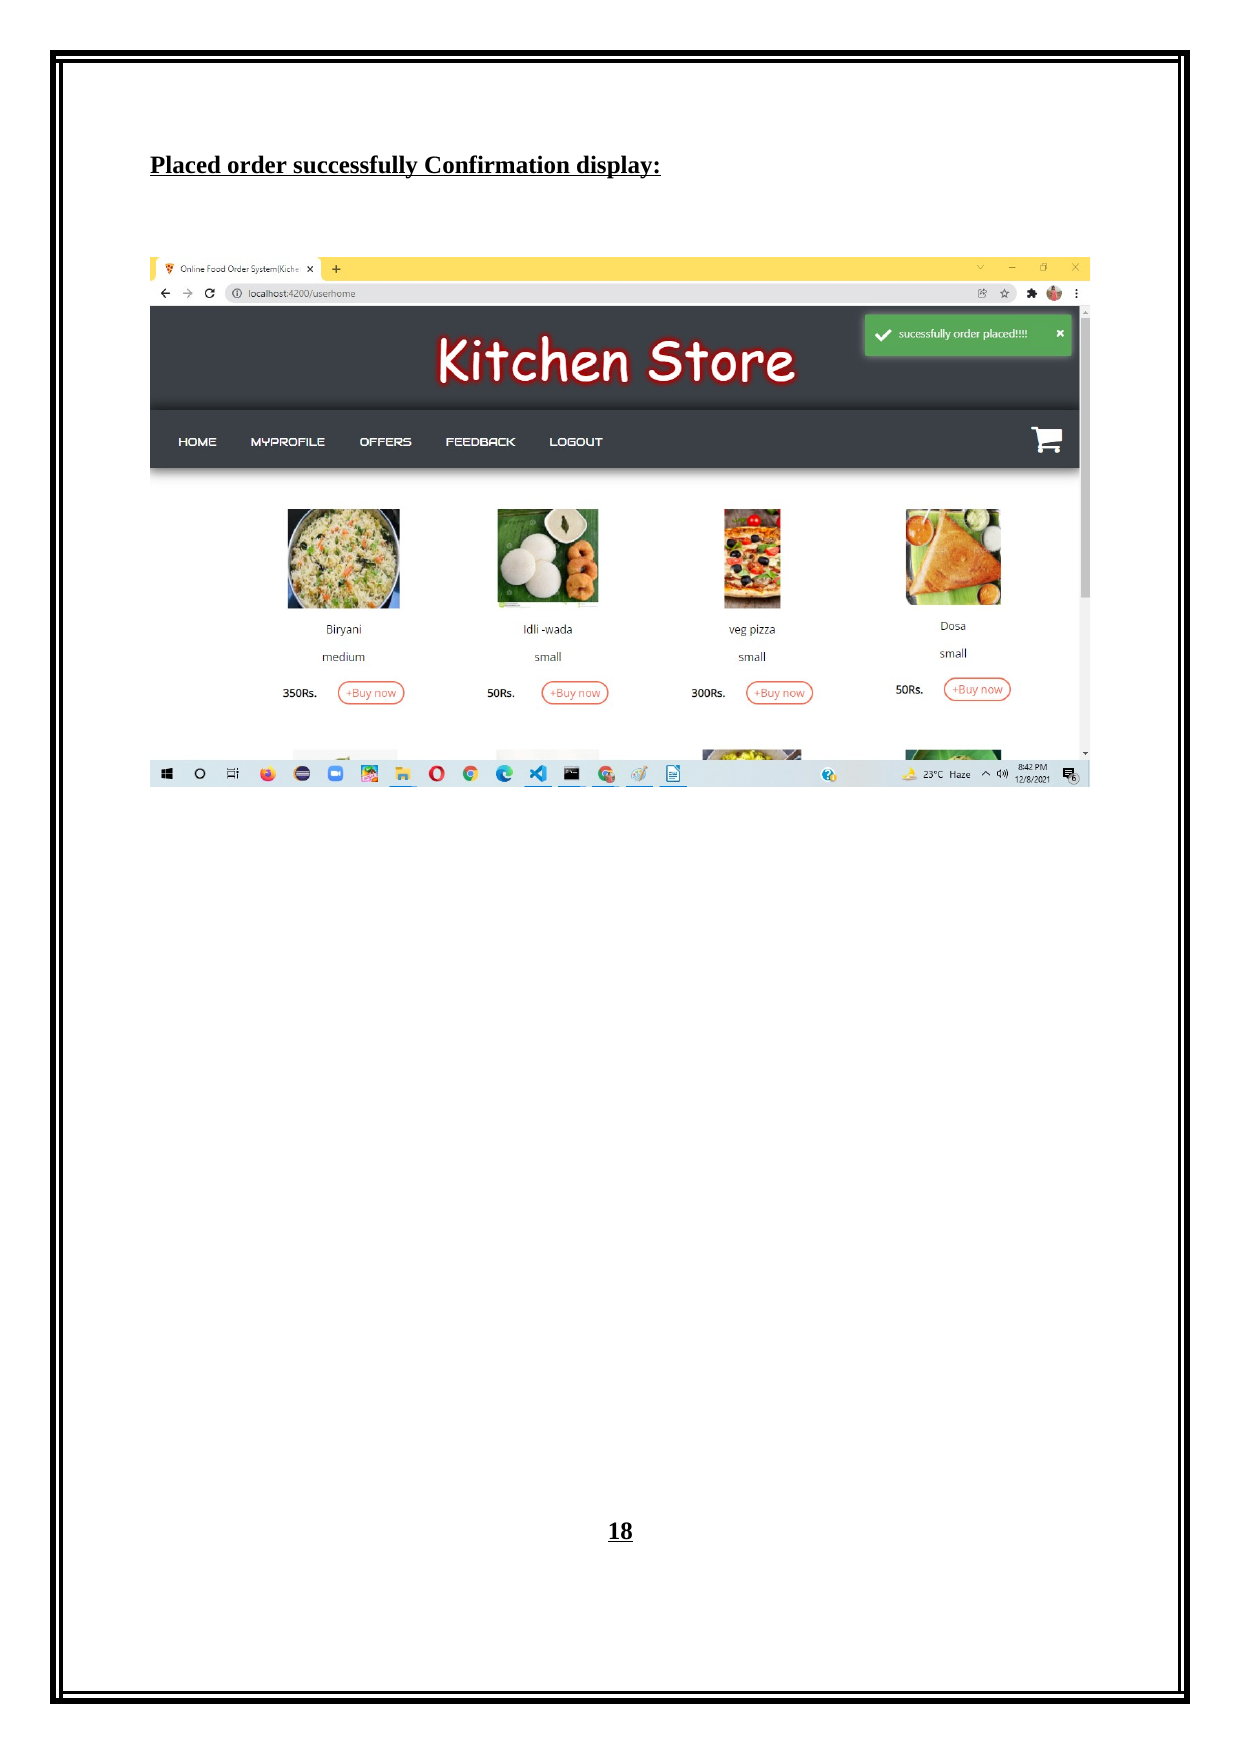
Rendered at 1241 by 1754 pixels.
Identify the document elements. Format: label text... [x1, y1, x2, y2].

text 18 [150, 1516, 1090, 1544]
picture [150, 257, 1091, 787]
text Placed order successfully Confirmation display: [150, 150, 1090, 179]
